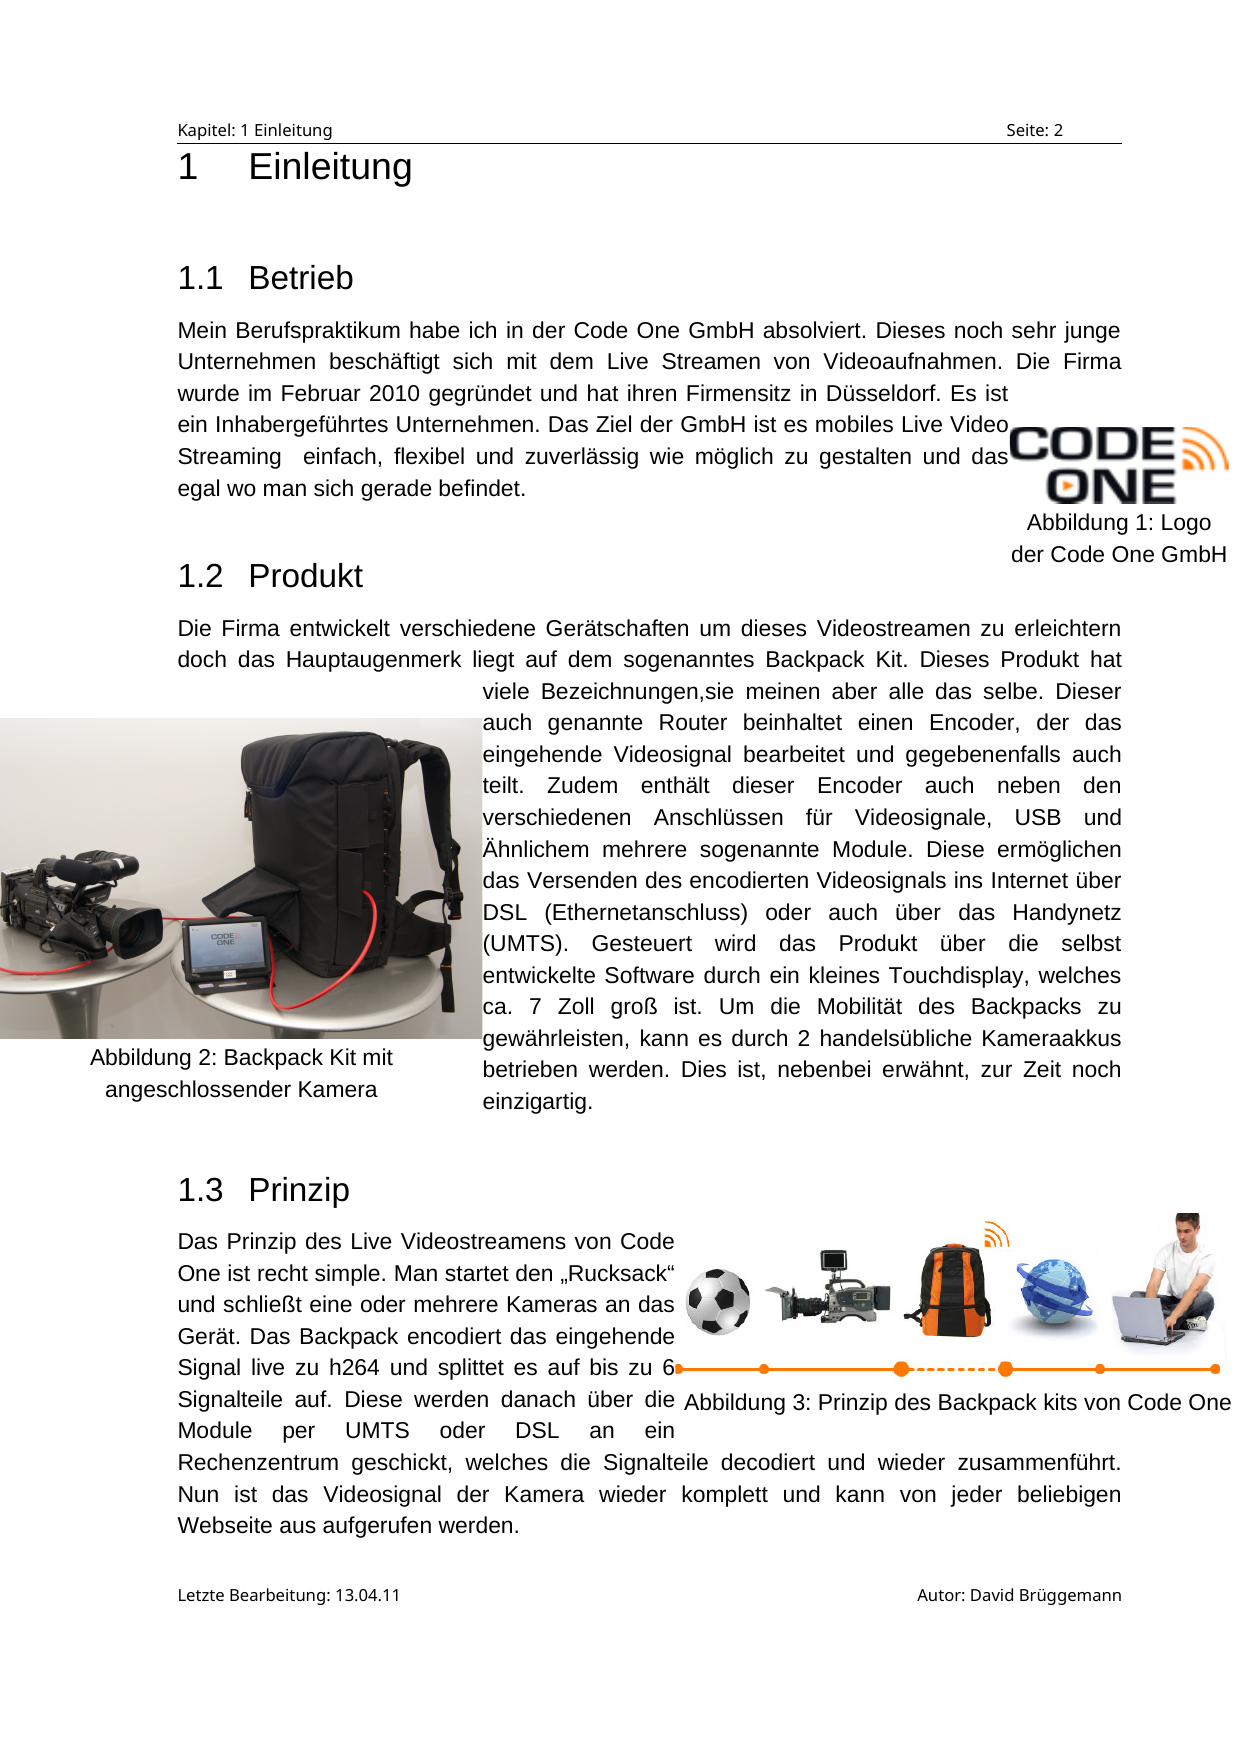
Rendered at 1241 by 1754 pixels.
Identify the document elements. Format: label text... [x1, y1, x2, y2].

text Die Firma entwickelt verschiedene Gerätschaften um dieses Videostreamen zu erleichtern doch das Hauptaugenmerk liegt auf dem sogenanntes Backpack Kit. Dieses Produkt hat viele Bezeichnungen,sie meinen aber alle das selbe. Dieser auch genannte Router beinhaltet einen Encoder, der das eingehende Videosignal bearbeitet und gegebenenfalls auch teilt. Zudem enthält dieser Encoder auch neben den verschiedenen Anschlüssen für Videosignale, USB und Ähnlichem mehrere sogenannte Module. Diese ermöglichen das Versenden des encodierten Videosignals ins Internet über DSL (Ethernetanschluss) oder auch über das Handynetz (UMTS). Gesteuert wird das Produkt über die selbst entwickelte Software durch ein kleines Touchdisplay, welches ca. 7 Zoll groß ist. Um die Mobilität des Backpacks zu gewährleisten, kann es durch 2 handelsübliche Kameraakkus betrieben werden. Dies ist, nebenbei erwähnt, zur Zeit noch einzigartig. [0, 614, 1122, 1114]
subtitle Prinzip [177, 1163, 1240, 1213]
subtitle Produkt [177, 556, 1122, 594]
picture [1009, 427, 1229, 504]
text Abbildung 2: Backpack Kit mit angeschlossender Kamera [0, 1039, 482, 1102]
text Abbildung 1: Logo der Code One GmbH [1009, 504, 1228, 567]
text Das Prinzip des Live Videostreamens von Code One ist recht simple. Man startet den „Rucksack“ und schließt eine oder mehrere Kameras an das Gerät. Das Backpack encodiert das eingehende Signal live zu h264 und splittet es auf bis zu 6 Signalteile auf. Diese werden danach über die Module per UMTS oder DSL an ein Rechenzentrum geschickt, welches die Signalteile decodiert und wieder zusammenführt. Nun ist das Videosignal der Kamera wieder komplett und kann von jeder beliebigen Webseite aus aufgerufen werden. [177, 1228, 1122, 1538]
text Mein Berufspraktikum habe ich in der Code One GmbH absolviert. Dieses noch sehr junge Unternehmen beschäftigt sich mit dem Live Streamen von Videoaufnahmen. Die Firma wurde im Februar 2010 gegründet und hat ihren Firmensitz in Düsseldorf. Es ist ein Inhabergeführtes Unternehmen. Das Ziel der GmbH ist es mobiles Live Video Streaming einfach, flexibel und zuverlässig wie möglich zu gestalten und das egal wo man sich gerade befindet. [177, 317, 1228, 501]
subtitle Betrieb [177, 258, 1122, 297]
text Abbildung 3: Prinzip des Backpack kits von Code One [675, 1384, 1240, 1415]
picture [675, 1213, 1240, 1384]
picture [0, 718, 483, 1039]
subtitle Einleitung [177, 144, 1122, 187]
subtitle [675, 1415, 1240, 1428]
